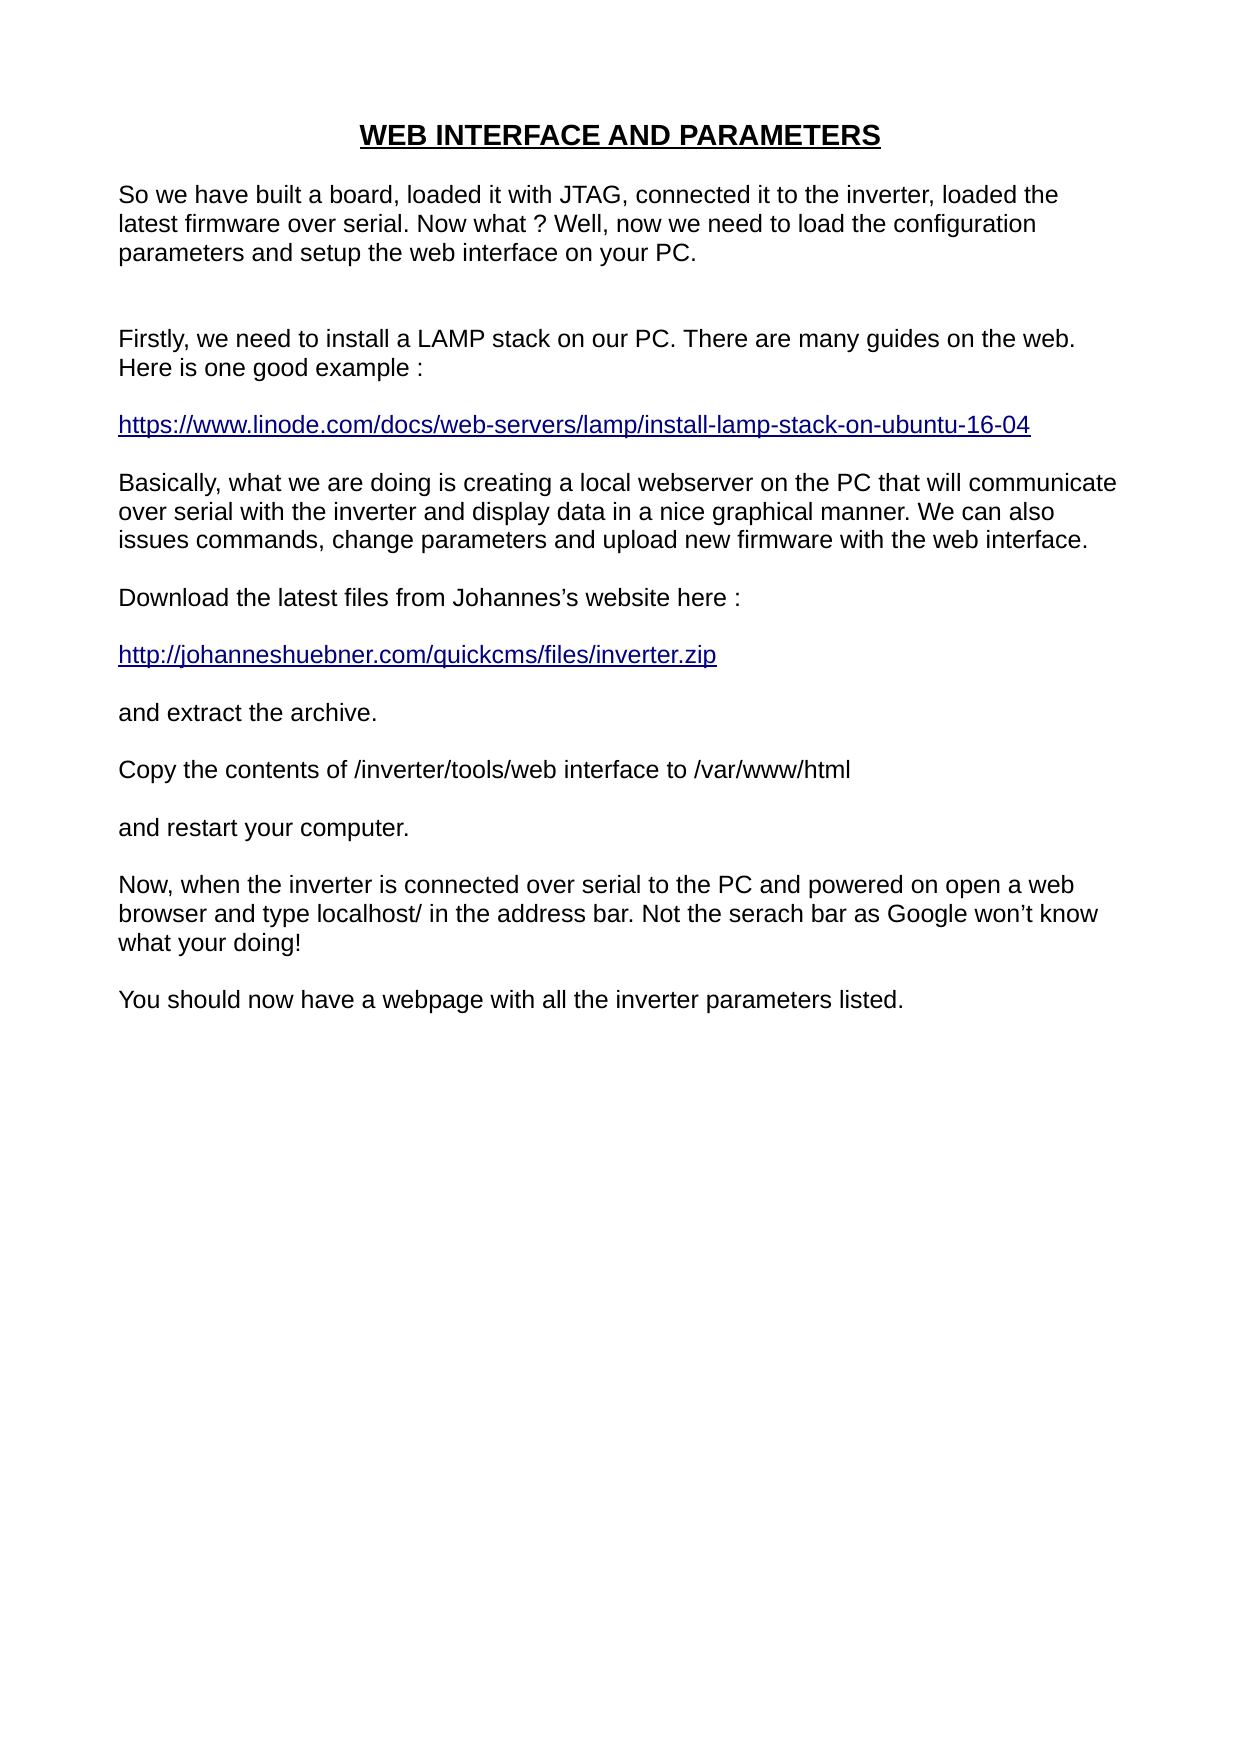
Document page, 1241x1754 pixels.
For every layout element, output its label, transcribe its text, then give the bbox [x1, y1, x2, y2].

text https://www.linode.com/docs/web-servers/lamp/install-lamp-stack-on-ubuntu-16-04 [118, 410, 1122, 439]
text Firstly, we need to install a LAMP stack on our PC. There are many guides on the web. Here is one good example : [118, 324, 1122, 382]
text WEB INTERFACE AND PARAMETERS [118, 118, 1122, 152]
text http://johanneshuebner.com/quickcms/files/inverter.zip [118, 640, 1122, 669]
text Basically, what we are doing is creating a local webserver on the PC that will communicate over serial with the inverter and display data in a nice graphical manner. We can also issues commands, change parameters and upload new firmware with the web interface. [118, 468, 1122, 554]
text Download the latest files from Johannes’s website here : [118, 583, 1122, 612]
text Copy the contents of /inverter/tools/web interface to /var/www/html [118, 755, 1122, 784]
text Now, when the inverter is connected over serial to the PC and powered on open a web browser and type localhost/ in the address bar. Not the serach bar as Google won’t know what your doing! [118, 870, 1122, 957]
text and restart your computer. [118, 813, 1122, 842]
text So we have built a board, loaded it with JTAG, connected it to the inverter, loaded the latest firmware over serial. Now what ? Well, now we need to load the configuration parameters and setup the web interface on your PC. [118, 180, 1122, 267]
text and extract the archive. [118, 698, 1122, 727]
text You should now have a webpage with all the inverter parameters listed. [118, 985, 1122, 1014]
